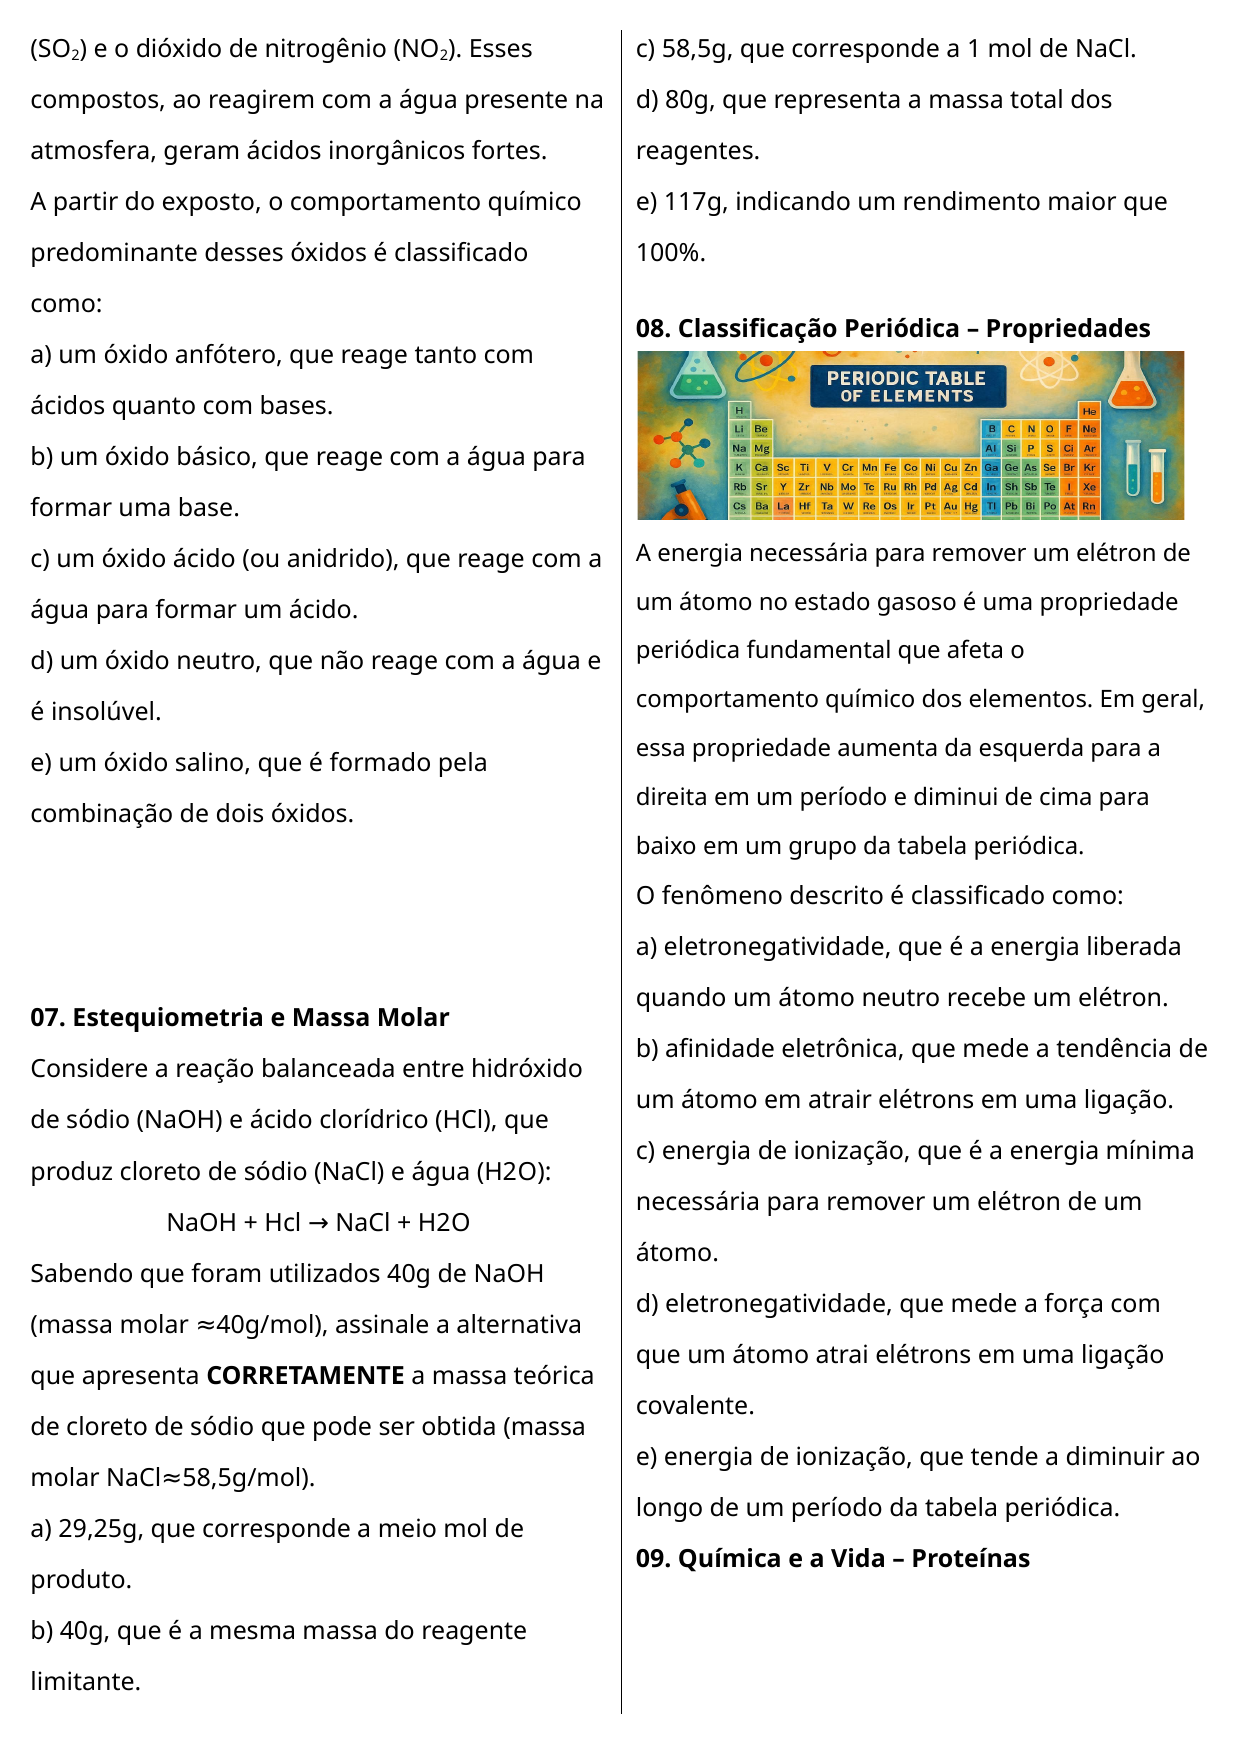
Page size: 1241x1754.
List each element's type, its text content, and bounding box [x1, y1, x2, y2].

picture [637, 351, 1185, 520]
text Considere a reação balanceada entre hidróxido de sódio (NaOH) e ácido clorídrico (HCl), que produz cloreto de sódio (NaCl) e água (H2​O): [30, 1051, 606, 1187]
text Sabendo que foram utilizados 40g de NaOH (massa molar ≈40g/mol), assinale a alternativa que apresenta CORRETAMENTE a massa teórica de cloreto de sódio que pode ser obtida (massa molar NaCl≈58,5g/mol). [30, 1255, 606, 1493]
text b) um óxido básico, que reage com a água para formar uma base. [30, 438, 606, 524]
text e) energia de ionização, que tende a diminuir ao longo de um período da tabela periódica. [636, 1439, 1211, 1524]
text d) um óxido neutro, que não reage com a água e é insolúvel. [30, 643, 606, 728]
text d) 80g, que representa a massa total dos reagentes. [636, 81, 1211, 166]
text NaOH + Hcl → NaCl + H2​O [30, 1204, 606, 1238]
text 09. Química e a Vida – Proteínas [636, 1541, 1211, 1575]
text O fenômeno descrito é classificado como: [636, 878, 1211, 912]
text d) eletronegatividade, que mede a força com que um átomo atrai elétrons em uma ligação covalente. [636, 1286, 1211, 1422]
text 07. Estequiometria e Massa Molar [30, 1000, 606, 1034]
text b) 40g, que é a mesma massa do reagente limitante. [30, 1612, 606, 1698]
text c) um óxido ácido (ou anidrido), que reage com a água para formar um ácido. [30, 541, 606, 626]
text c) 58,5g, que corresponde a 1 mol de NaCl. [636, 30, 1211, 64]
text A partir do exposto, o comportamento químico predominante desses óxidos é classificado como: [30, 183, 606, 319]
text 08. Classificação Periódica – Propriedades [636, 311, 1211, 345]
text a) 29,25g, que corresponde a meio mol de produto. [30, 1510, 606, 1596]
text a) um óxido anfótero, que reage tanto com ácidos quanto com bases. [30, 336, 606, 422]
text a) eletronegatividade, que é a energia liberada quando um átomo neutro recebe um elétron. [636, 929, 1211, 1014]
text c) energia de ionização, que é a energia mínima necessária para remover um elétron de um átomo. [636, 1133, 1211, 1269]
text e) um óxido salino, que é formado pela combinação de dois óxidos. [30, 745, 606, 830]
text b) afinidade eletrônica, que mede a tendência de um átomo em atrair elétrons em uma ligação. [636, 1031, 1211, 1116]
text e) 117g, indicando um rendimento maior que 100%. [636, 183, 1211, 268]
text A energia necessária para remover um elétron de um átomo no estado gasoso é uma propriedade periódica fundamental que afeta o comportamento químico dos elementos. Em geral, essa propriedade aumenta da esquerda para a direita em um período e diminui de cima para baixo em um grupo da tabela periódica. [636, 362, 1211, 861]
text (SO2​) e o dióxido de nitrogênio (NO2​). Esses compostos, ao reagirem com a água presente na atmosfera, geram ácidos inorgânicos fortes. [30, 30, 606, 166]
